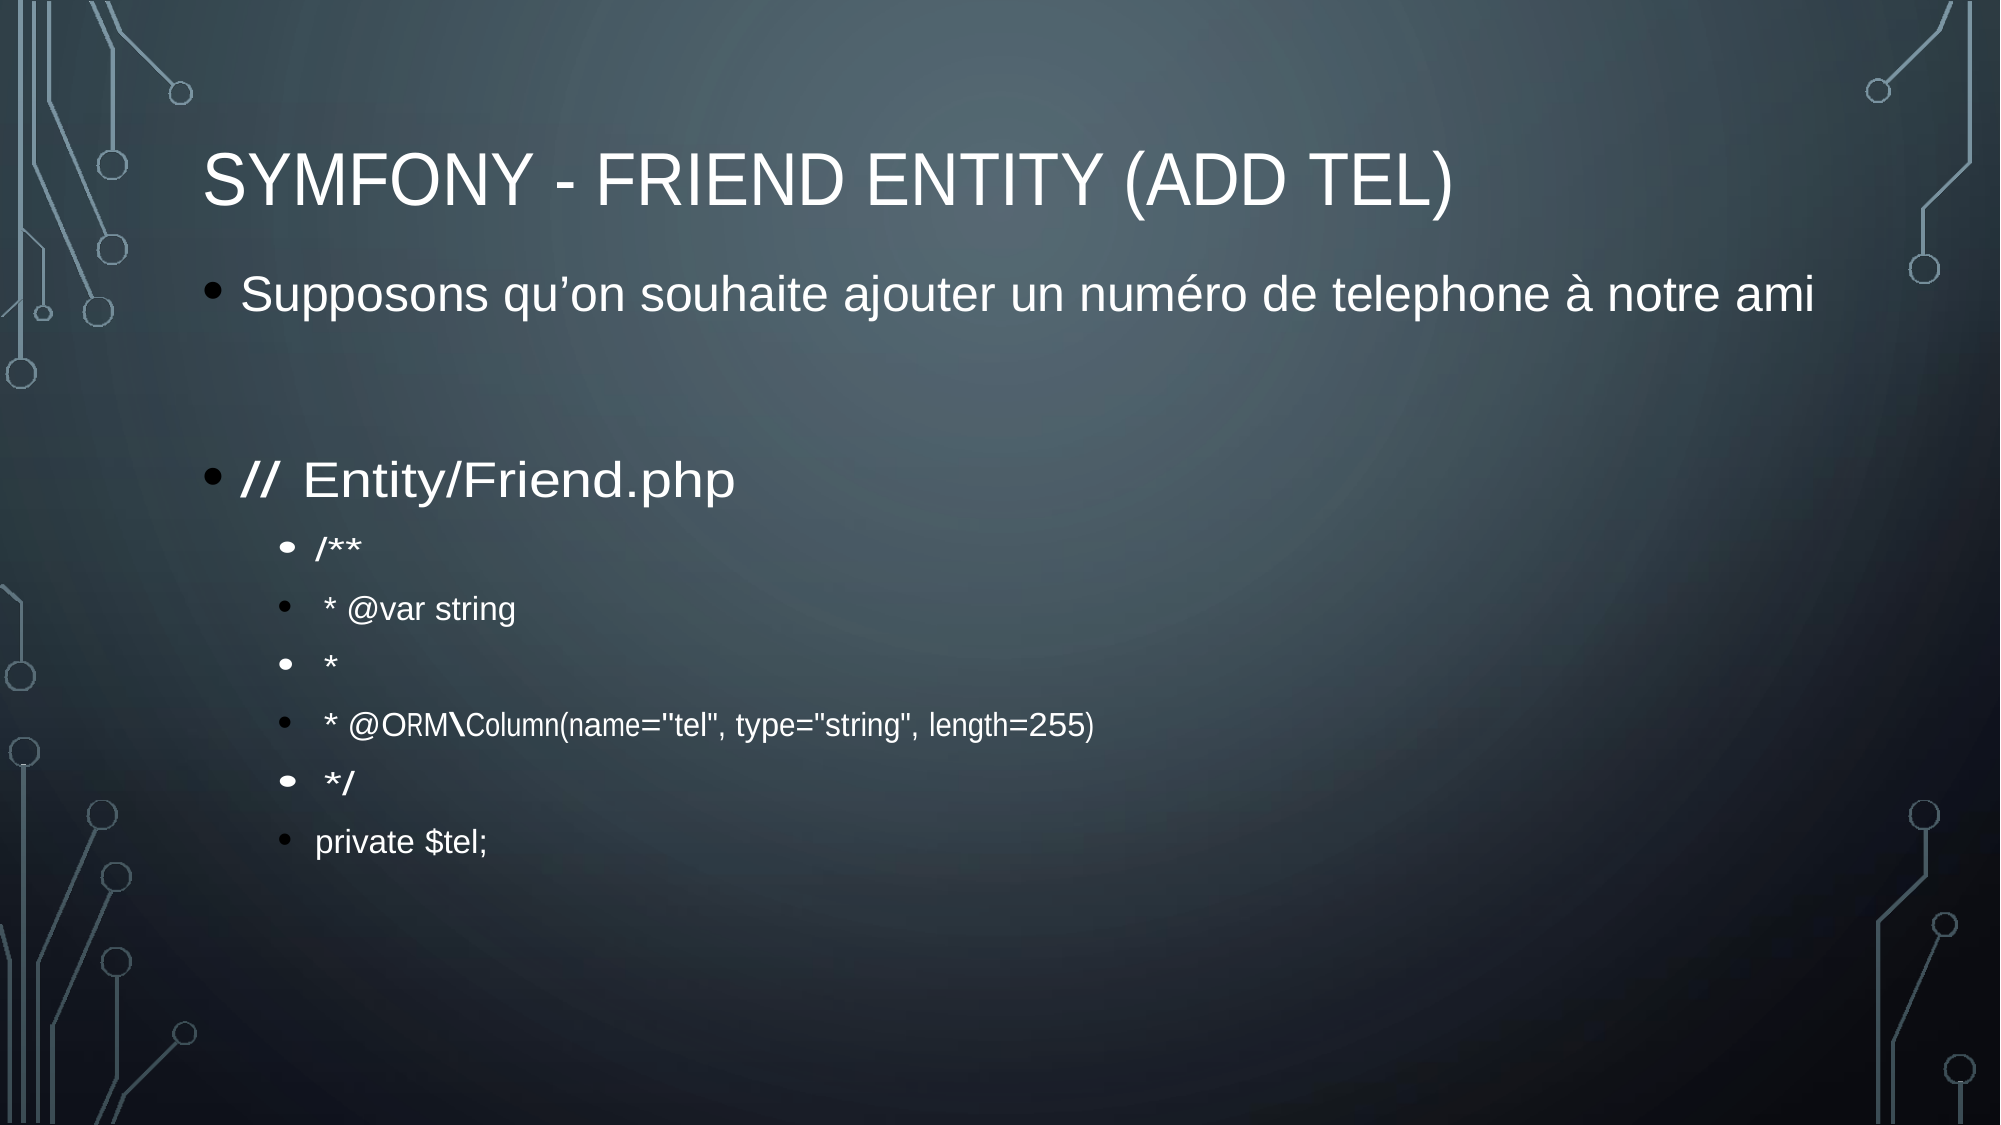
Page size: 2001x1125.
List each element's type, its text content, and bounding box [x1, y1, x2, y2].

list /** [277, 522, 1971, 570]
list // Entity/Friend.php [202, 439, 1971, 511]
subtitle SYMFONY - FRIEND ENTITY (ADD TEL) [202, 135, 1971, 221]
list * @ORM\Column(name="tel", type="string", length=255) [277, 698, 1971, 746]
list */ [277, 756, 1971, 804]
list private $tel; [277, 815, 1971, 863]
picture [0, 0, 2000, 1125]
list * @var string [277, 581, 1971, 629]
list Supposons qu’on souhaite ajouter un numéro de telephone à notre ami [202, 253, 1971, 325]
list * [277, 639, 1971, 687]
